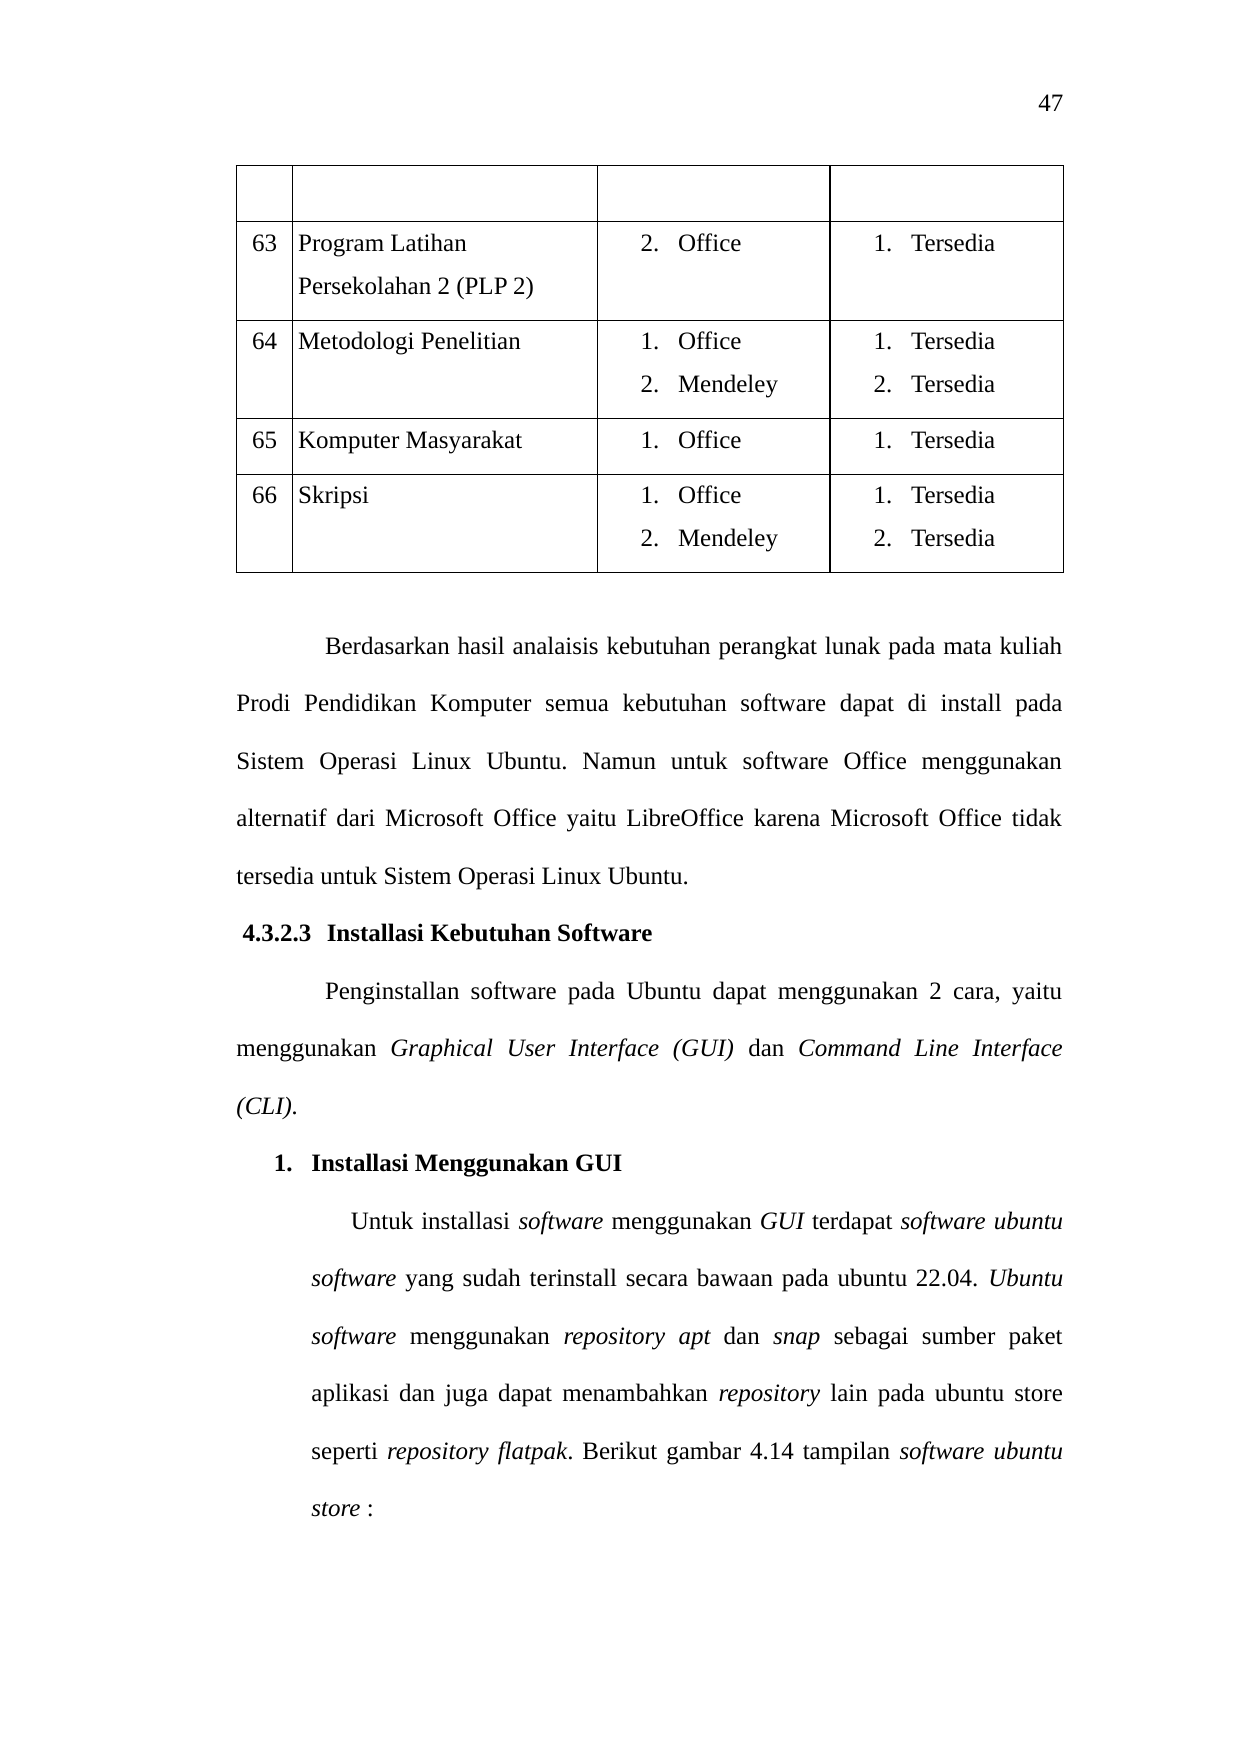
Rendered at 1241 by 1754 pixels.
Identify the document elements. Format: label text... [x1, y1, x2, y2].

table_cell Office [598, 419, 829, 474]
table_cell 65 [237, 419, 292, 474]
table_cell Skripsi [293, 475, 597, 572]
table_cell [293, 166, 597, 221]
table_cell Komputer Masyarakat [293, 419, 597, 474]
table_cell Tersedia [831, 419, 1063, 474]
table_cell [598, 166, 829, 221]
table_cell Metodologi Penelitian [293, 321, 597, 418]
table_cell [831, 166, 1063, 221]
table_cell Tersedia Tersedia [831, 475, 1063, 572]
subtitle Installasi Kebutuhan Software [236, 918, 1063, 947]
table_cell 63 [237, 222, 292, 319]
table_cell Tersedia Tersedia [831, 321, 1063, 418]
text Berdasarkan hasil analaisis kebutuhan perangkat lunak pada mata kuliah Prodi Pendidikan Komputer semua kebutuhan software dapat di install pada Sistem Operasi Linux Ubuntu. Namun untuk software Office menggunakan alternatif dari Microsoft Office yaitu LibreOffice karena Microsoft Office tidak tersedia untuk Sistem Operasi Linux Ubuntu. [236, 631, 1063, 889]
table_cell Program Latihan Persekolahan 2 (PLP 2) [293, 222, 597, 319]
list Installasi Menggunakan GUI [274, 1148, 1063, 1177]
table_cell Office Mendeley [598, 475, 829, 572]
table_cell Tersedia [831, 222, 1063, 319]
list Untuk installasi software menggunakan GUI terdapat software ubuntu software yang sudah terinstall secara bawaan pada ubuntu 22.04. Ubuntu software menggunakan repository apt dan snap sebagai sumber paket aplikasi dan juga dapat menambahkan repository lain pada ubuntu store seperti repository flatpak. Berikut gambar 4.14 tampilan software ubuntu store : [274, 1206, 1063, 1522]
table_cell 64 [237, 321, 292, 418]
table_cell [237, 166, 292, 221]
table_cell Office [598, 222, 829, 319]
table_cell Office Mendeley [598, 321, 829, 418]
text Penginstallan software pada Ubuntu dapat menggunakan 2 cara, yaitu menggunakan Graphical User Interface (GUI) dan Command Line Interface (CLI). [236, 976, 1063, 1119]
table_cell 66 [237, 475, 292, 572]
